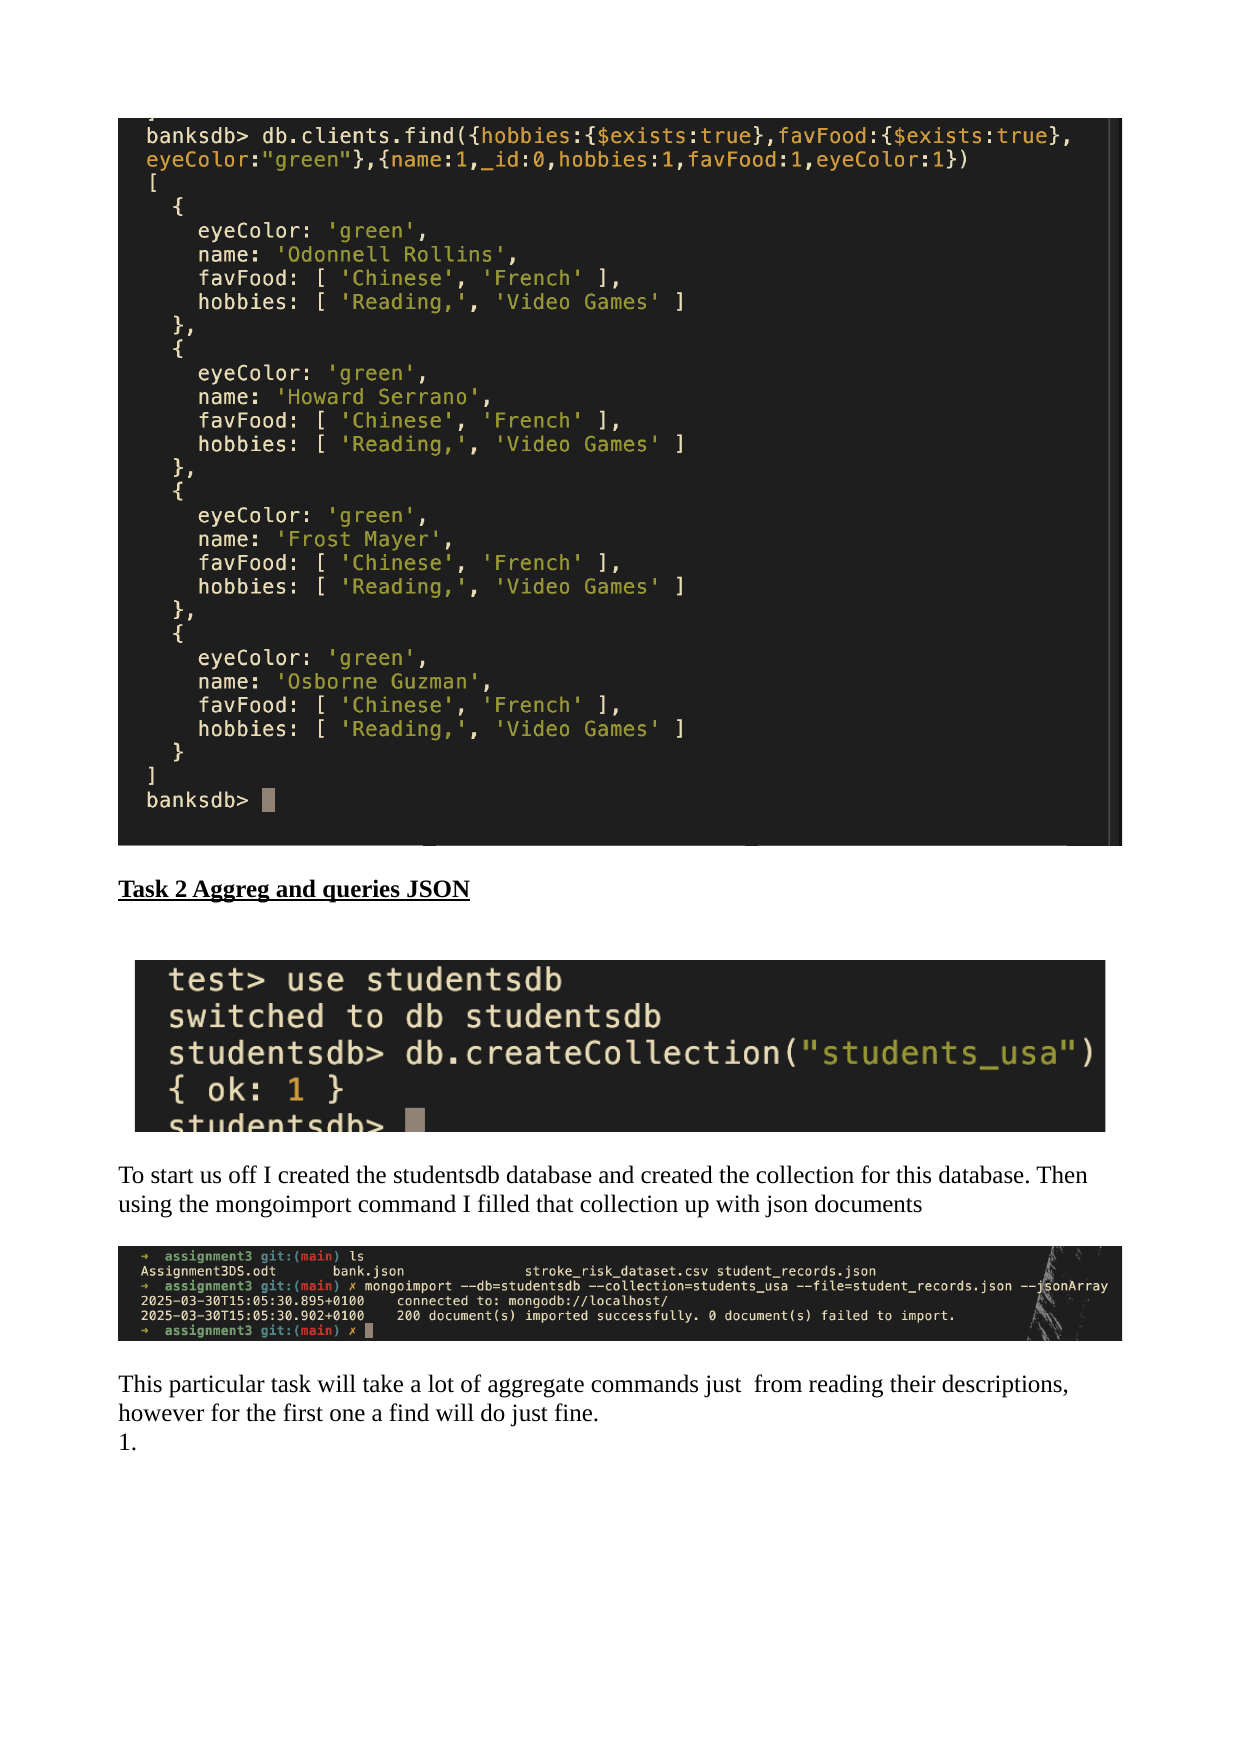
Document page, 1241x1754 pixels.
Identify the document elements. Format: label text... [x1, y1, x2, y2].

text This particular task will take a lot of aggregate commands just from reading their descriptions, however for the first one a find will do just fine. [118, 1369, 1122, 1427]
text Task 2 Aggreg and queries JSON [118, 874, 1122, 903]
text To start us off I created the studentsdb database and created the collection for this database. Then using the mongoimport command I filled that collection up with json documents [118, 1160, 1122, 1218]
text 1. [118, 1427, 1122, 1456]
picture [118, 118, 1123, 846]
picture [118, 1246, 1123, 1341]
picture [134, 960, 1106, 1132]
